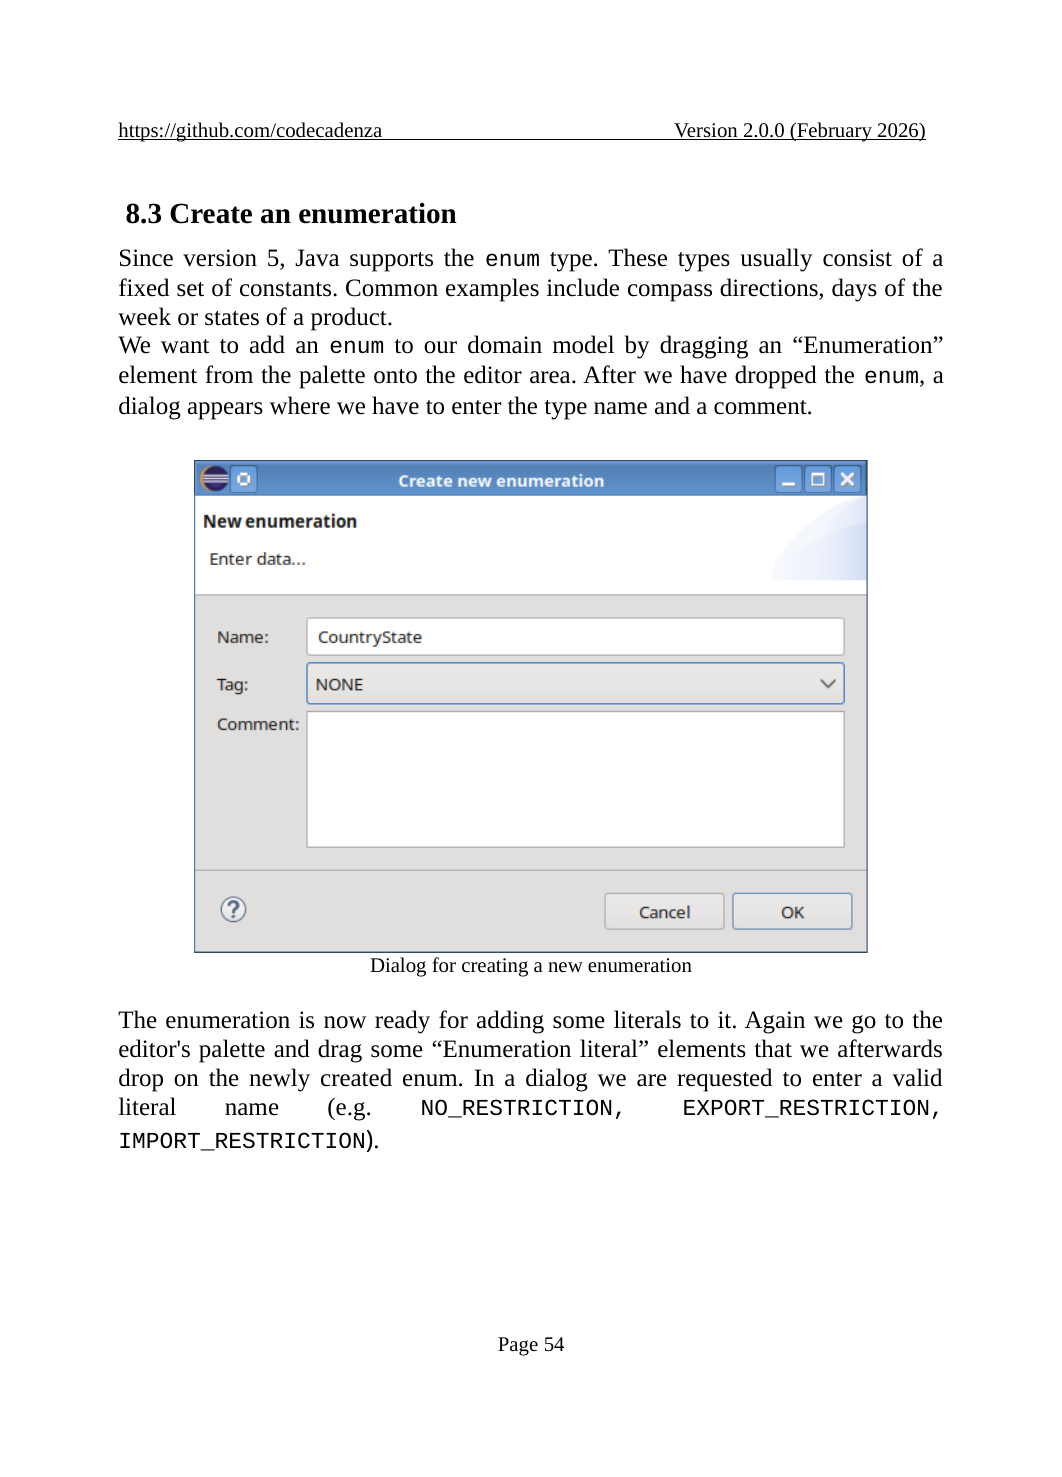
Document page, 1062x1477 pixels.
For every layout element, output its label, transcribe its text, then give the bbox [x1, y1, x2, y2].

text We want to add an enum to our domain model by dragging an “Enumeration” element from the palette onto the editor area. After we have dropped the enum, a dialog appears where we have to enter the type name and a comment. [118, 330, 944, 419]
text The enumeration is now ready for adding some literals to it. Again we go to the editor's palette and drag some “Enumeration literal” elements that we afterwards drop on the newly created enum. In a dialog we are requested to enter a valid literal name (e.g. NO_RESTRICTION, EXPORT_RESTRICTION, IMPORT_RESTRICTION). [118, 1006, 944, 1156]
text Dialog for creating a new enumeration [194, 953, 868, 977]
text Since version 5, Java supports the enum type. These types usually consist of a fixed set of constants. Common examples include compass directions, days of the week or states of a product. [118, 243, 944, 330]
subtitle Create an enumeration [118, 197, 944, 230]
picture [194, 460, 868, 953]
